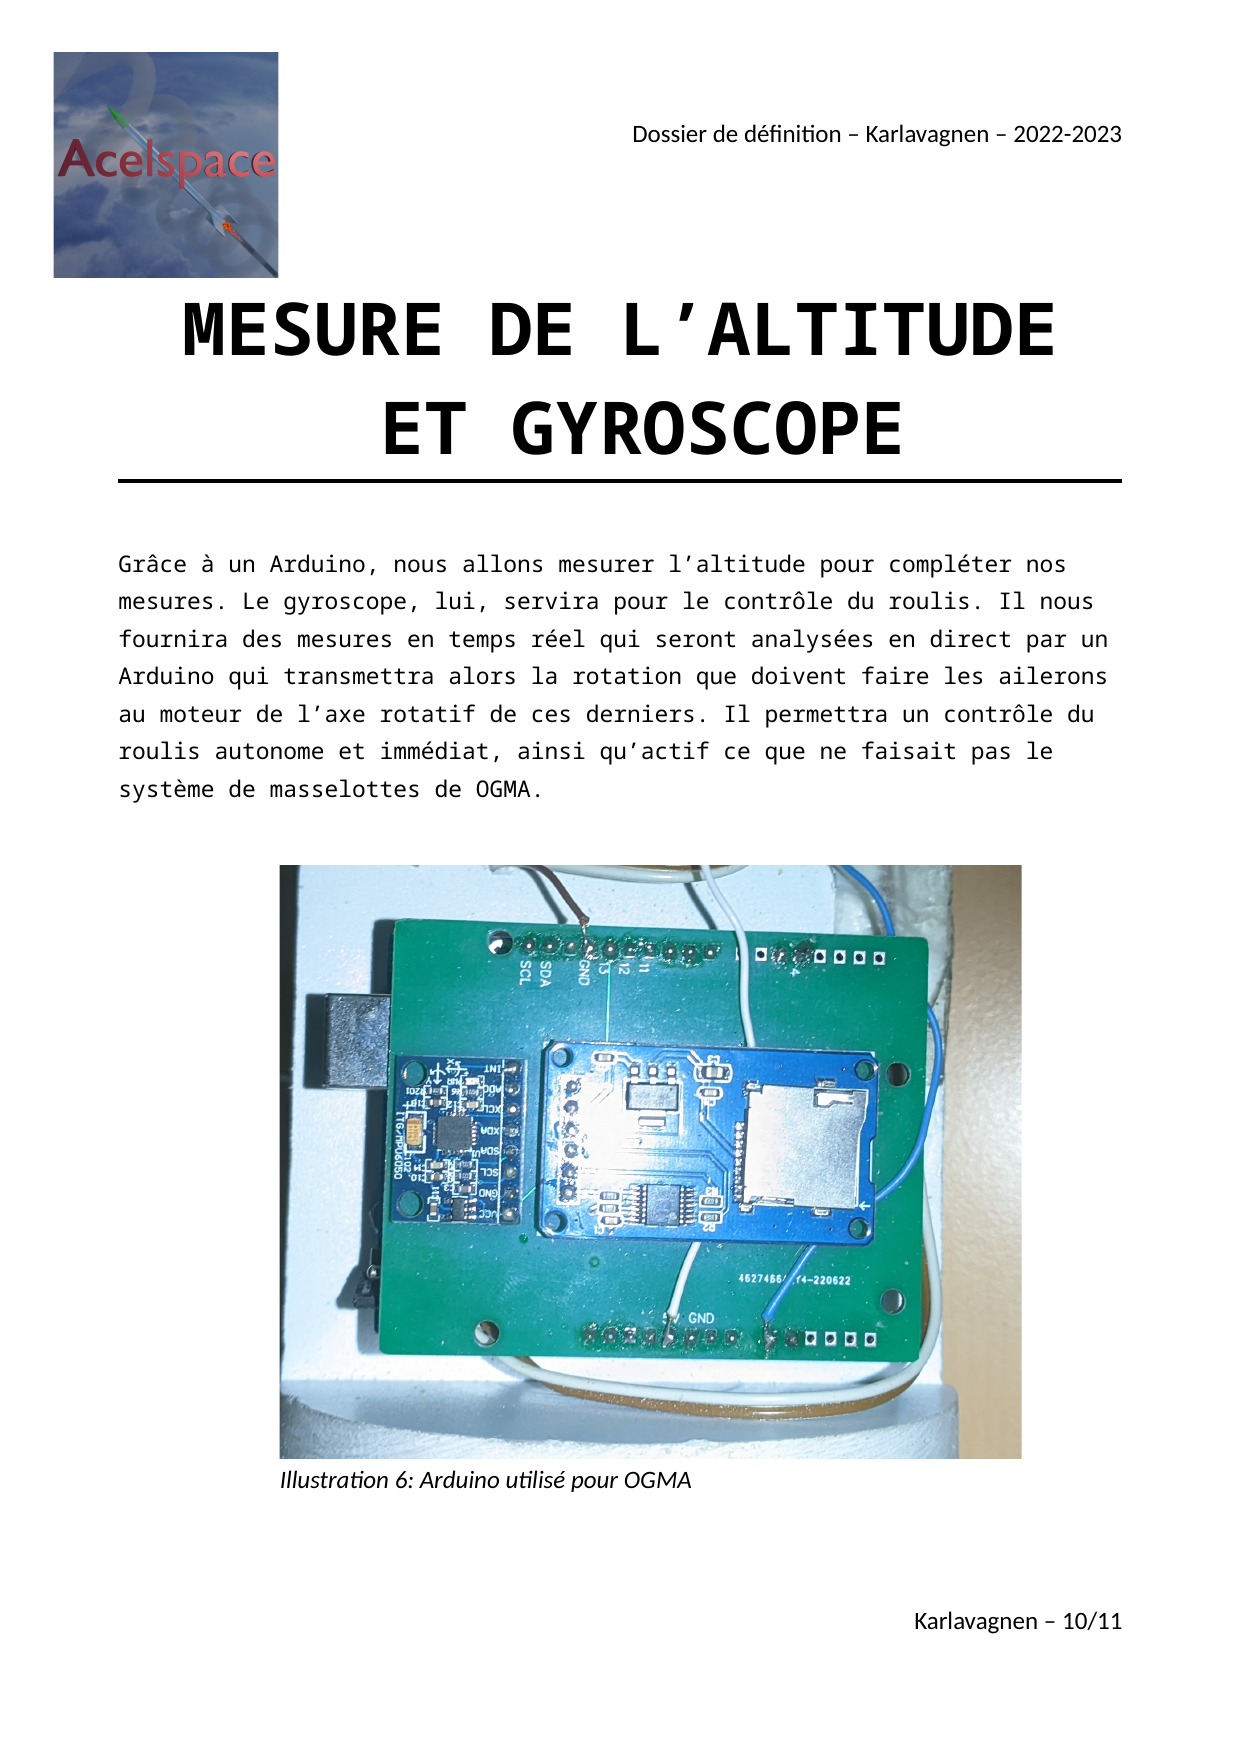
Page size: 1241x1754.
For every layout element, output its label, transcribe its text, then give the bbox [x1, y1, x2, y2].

subtitle Mesure de l’altitude et gyroscope [118, 203, 1122, 479]
text Illustration 6: Arduino utilisé pour OGMA [279, 865, 1022, 1495]
text Grâce à un Arduino, nous allons mesurer l’altitude pour compléter nos mesures. Le gyroscope, lui, servira pour le contrôle du roulis. Il nous fournira des mesures en temps réel qui seront analysées en direct par un Arduino qui transmettra alors la rotation que doivent faire les ailerons au moteur de l’axe rotatif de ces derniers. Il permettra un contrôle du roulis autonome et immédiat, ainsi qu’actif ce que ne faisait pas le système de masselottes de OGMA. [118, 548, 1122, 804]
picture [53, 52, 279, 278]
picture [553, 1109, 763, 1459]
